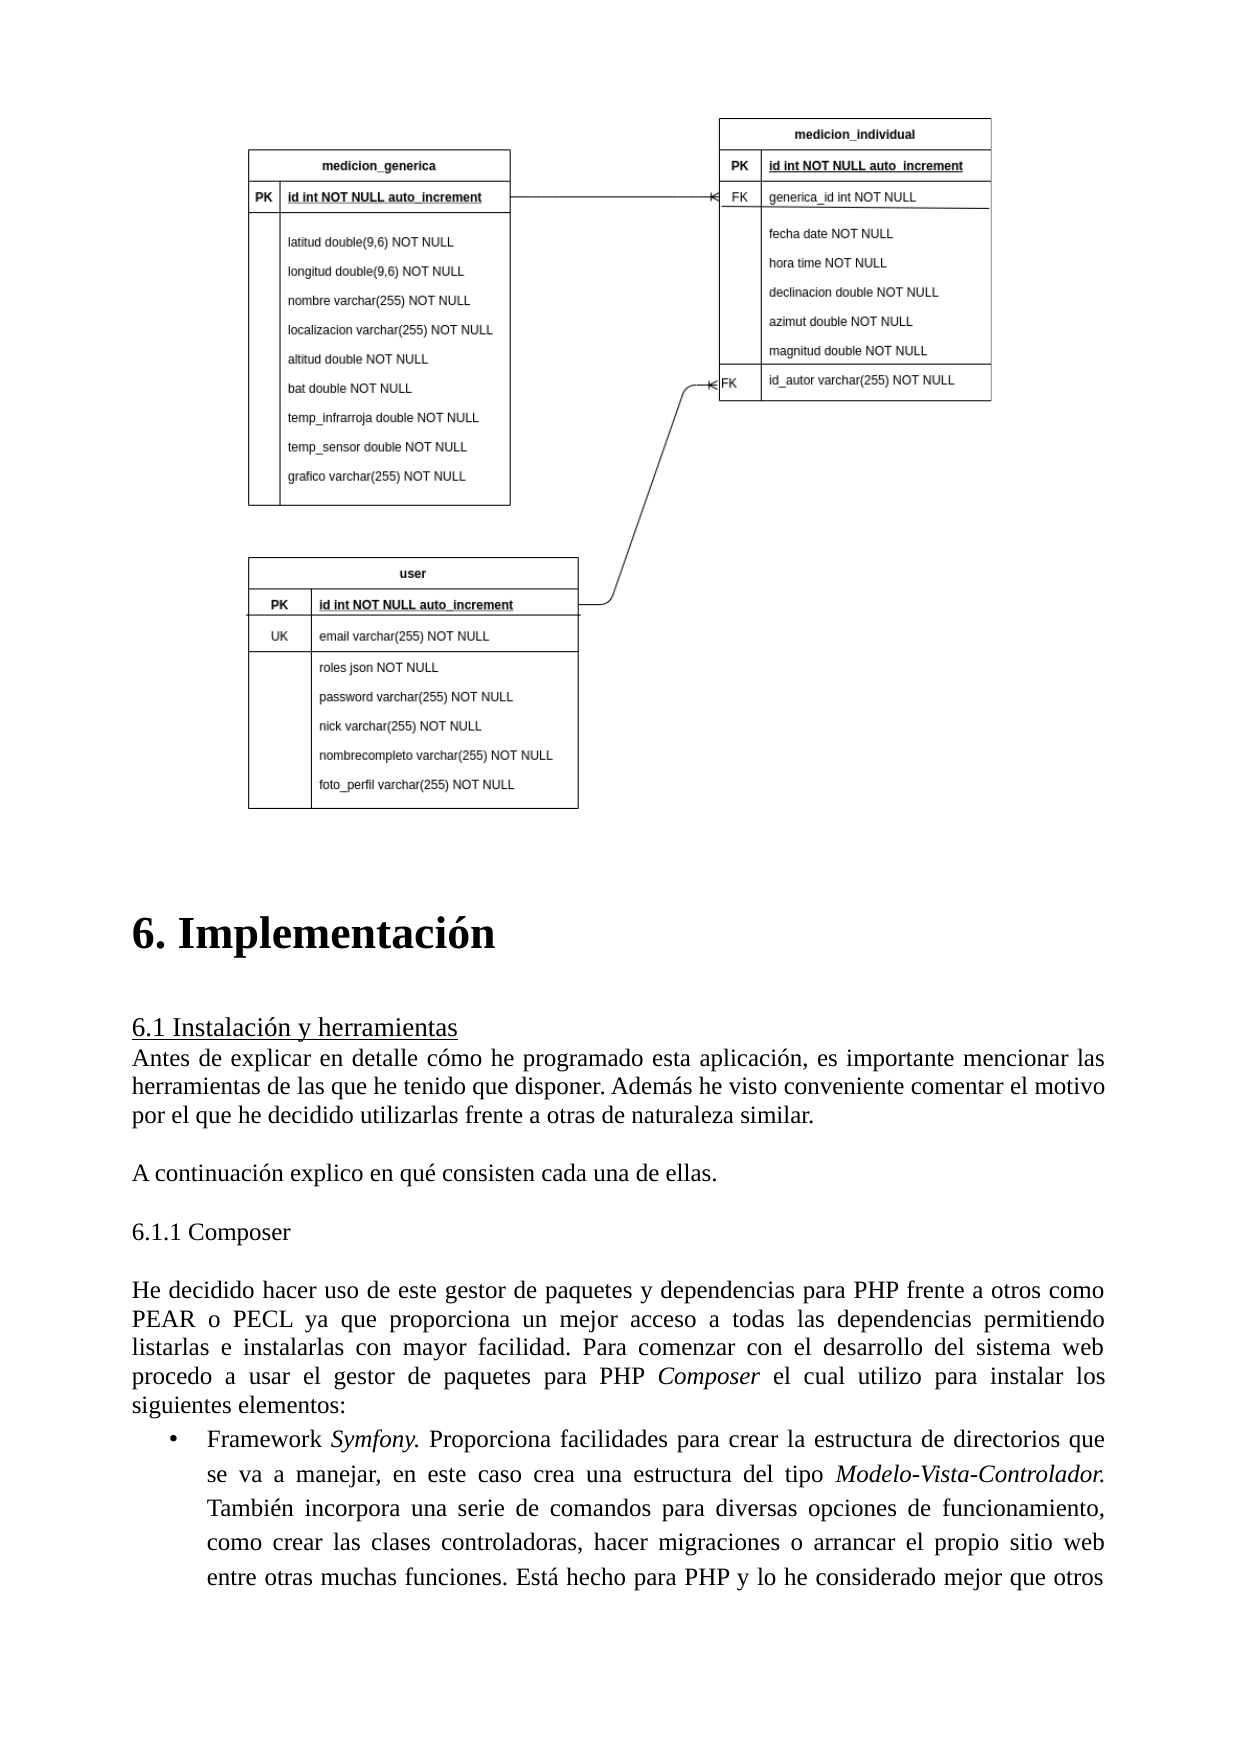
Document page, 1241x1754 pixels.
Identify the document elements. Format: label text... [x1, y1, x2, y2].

text 6.1 Instalación y herramientas [132, 1011, 1106, 1043]
picture [245, 118, 992, 809]
text 6.1.1 Composer [132, 1217, 1106, 1246]
text He decidido hacer uso de este gestor de paquetes y dependencias para PHP frente a otros como PEAR o PECL ya que proporciona un mejor acceso a todas las dependencias permitiendo listarlas e instalarlas con mayor facilidad. Para comenzar con el desarrollo del sistema web procedo a usar el gestor de paquetes para PHP Composer el cual utilizo para instalar los siguientes elementos: [132, 1275, 1106, 1419]
list Framework Symfony. Proporciona facilidades para crear la estructura de directorios que se va a manejar, en este caso crea una estructura del tipo Modelo-Vista-Controlador. También incorpora una serie de comandos para diversas opciones de funcionamiento, como crear las clases controladoras, hacer migraciones o arrancar el propio sitio web entre otras muchas funciones. Está hecho para PHP y lo he considerado mejor que otros [169, 1419, 1106, 1591]
text Antes de explicar en detalle cómo he programado esta aplicación, es importante mencionar las herramientas de las que he tenido que disponer. Además he visto conveniente comentar el motivo por el que he decidido utilizarlas frente a otras de naturaleza similar. [132, 1043, 1106, 1129]
text 6. Implementación [132, 906, 1106, 959]
text A continuación explico en qué consisten cada una de ellas. [132, 1158, 1106, 1186]
